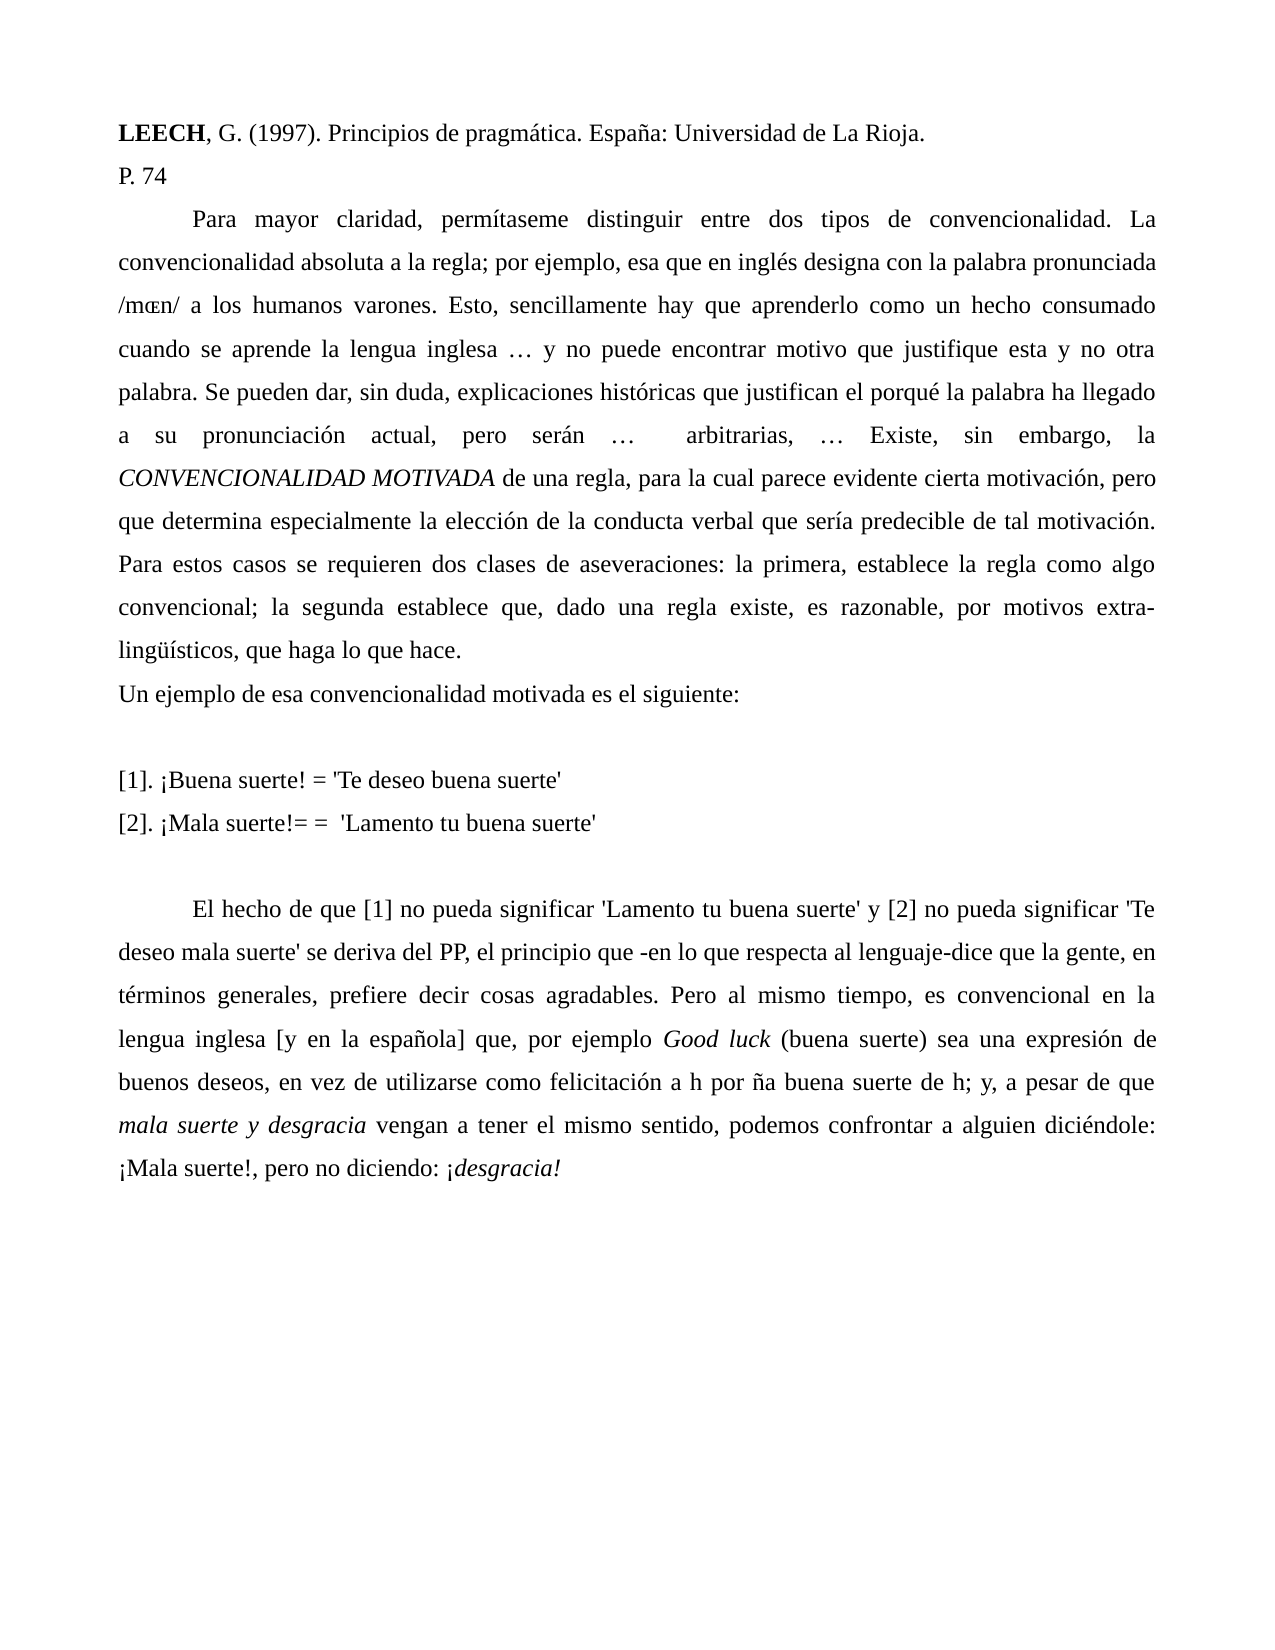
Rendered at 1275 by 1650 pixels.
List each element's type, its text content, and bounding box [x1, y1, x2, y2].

text [2]. ¡Mala suerte!= = 'Lamento tu buena suerte' [118, 808, 1157, 837]
text Para mayor claridad, permítaseme distinguir entre dos tipos de convencionalidad. La convencionalidad absoluta a la regla; por ejemplo, esa que en inglés designa con la palabra pronunciada /mɶn/ a los humanos varones. Esto, sencillamente hay que aprenderlo como un hecho consumado cuando se aprende la lengua inglesa … y no puede encontrar motivo que justifique esta y no otra palabra. Se pueden dar, sin duda, explicaciones históricas que justifican el porqué la palabra ha llegado a su pronunciación actual, pero serán … arbitrarias, … Existe, sin embargo, la CONVENCIONALIDAD MOTIVADA de una regla, para la cual parece evidente cierta motivación, pero que determina especialmente la elección de la conducta verbal que sería predecible de tal motivación. Para estos casos se requieren dos clases de aseveraciones: la primera, establece la regla como algo convencional; la segunda establece que, dado una regla existe, es razonable, por motivos extra-lingüísticos, que haga lo que hace. [118, 204, 1157, 664]
text LEECH, G. (1997). Principios de pragmática. España: Universidad de La Rioja. [118, 118, 1157, 147]
text [1]. ¡Buena suerte! = 'Te deseo buena suerte' [118, 765, 1157, 794]
text El hecho de que [1] no pueda significar 'Lamento tu buena suerte' y [2] no pueda significar 'Te deseo mala suerte' se deriva del PP, el principio que -en lo que respecta al lenguaje-dice que la gente, en términos generales, prefiere decir cosas agradables. Pero al mismo tiempo, es convencional en la lengua inglesa [y en la española] que, por ejemplo Good luck (buena suerte) sea una expresión de buenos deseos, en vez de utilizarse como felicitación a h por ña buena suerte de h; y, a pesar de que mala suerte y desgracia vengan a tener el mismo sentido, podemos confrontar a alguien diciéndole: ¡Mala suerte!, pero no diciendo: ¡desgracia! [118, 894, 1157, 1182]
text P. 74 [118, 161, 1157, 190]
text Un ejemplo de esa convencionalidad motivada es el siguiente: [118, 679, 1157, 707]
